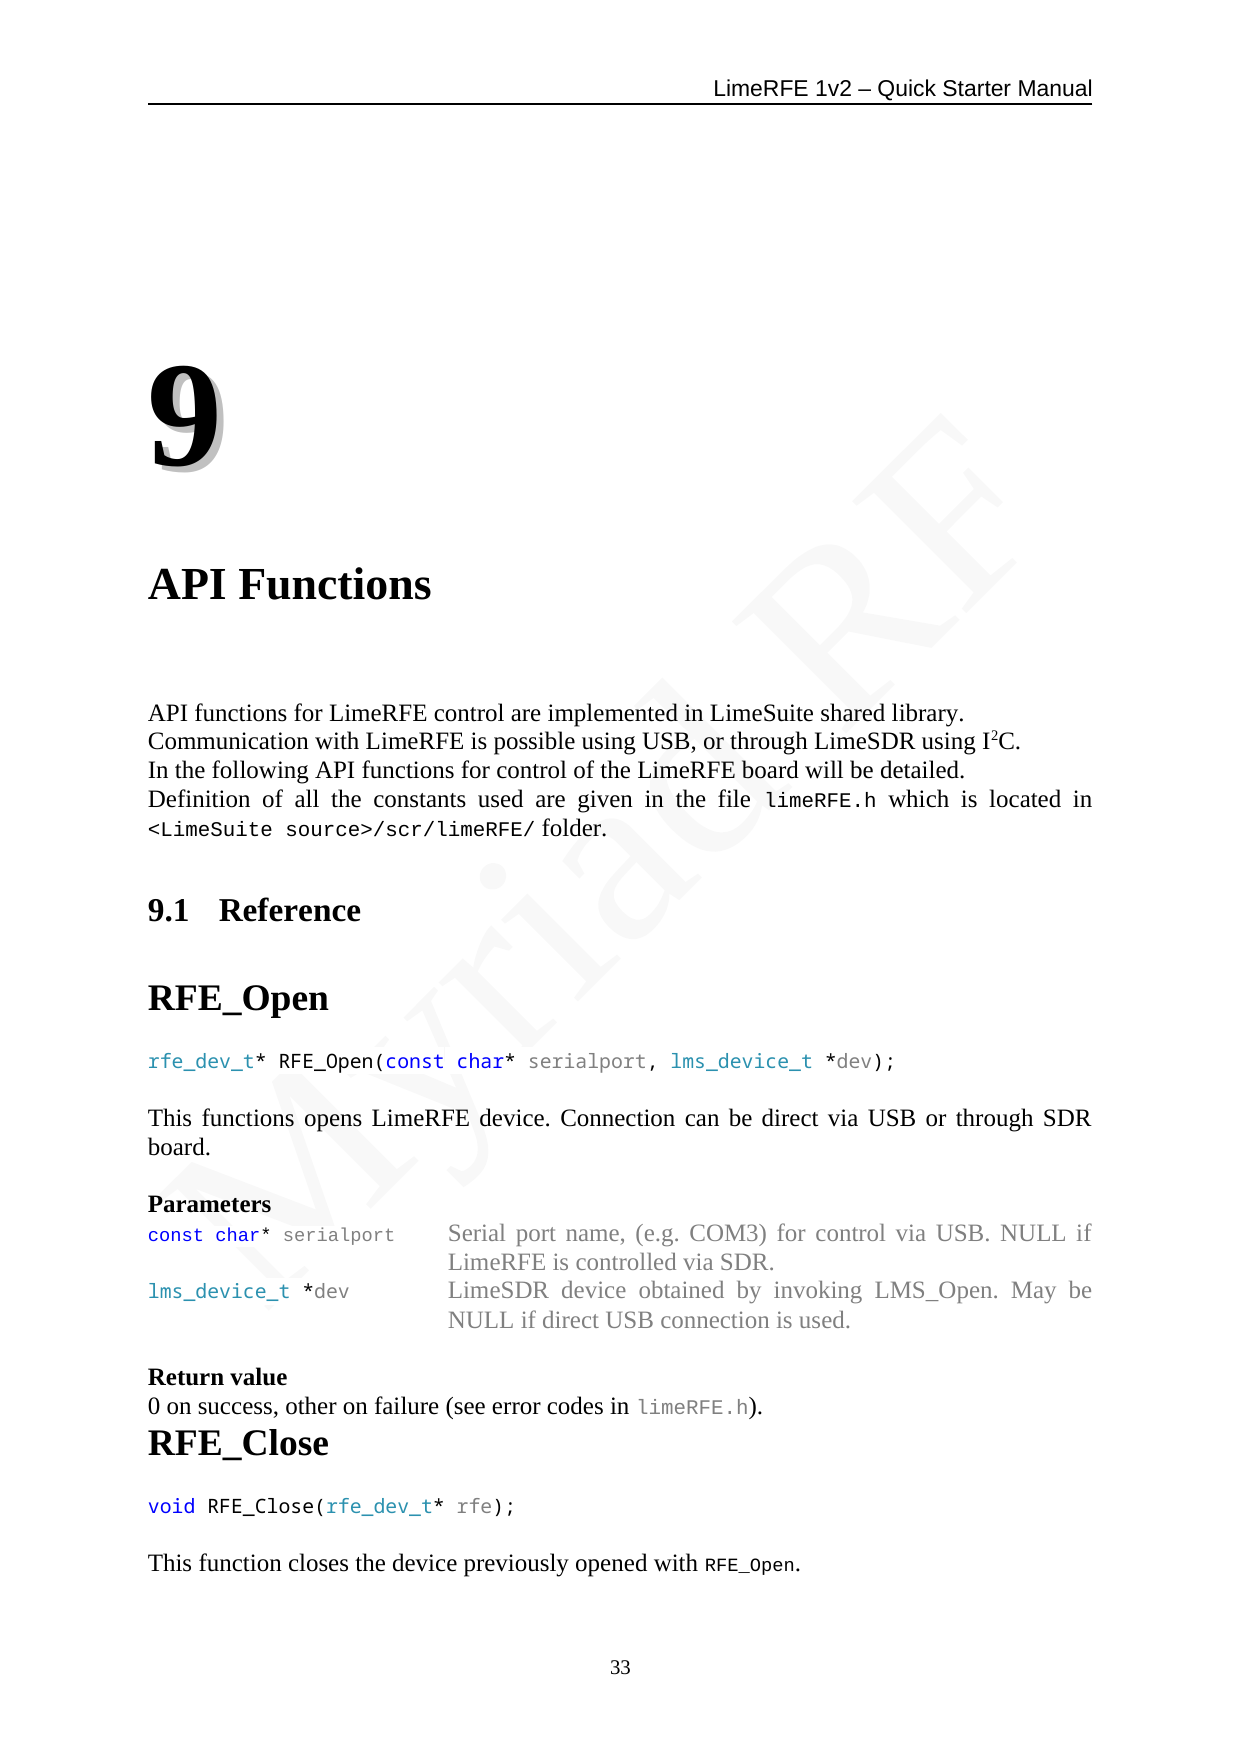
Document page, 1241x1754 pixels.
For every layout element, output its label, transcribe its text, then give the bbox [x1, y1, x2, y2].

text rfe_dev_t* RFE_Open(const char* serialport, lms_device_t *dev); [298, 1047, 373, 1074]
text rfe_dev_t* RFE_Open(const char* serialport, lms_device_t *dev); [380, 1047, 449, 1074]
subtitle [773, 565, 852, 609]
text rfe_dev_t* RFE_Open(const char* serialport, lms_device_t *dev); [451, 1047, 1092, 1074]
text In the following API functions for control of the LimeRFE board will be detailed. [667, 755, 738, 784]
text This function closes the device previously opened with RFE_Open. [148, 1548, 1092, 1577]
text Definition of all the constants used are given in the file limeRFE.h which is located in <LimeSuite source>/scr/limeRFE/ folder. [668, 784, 756, 832]
text This functions opens LimeRFE device. Connection can be direct via USB or through SDR board. [475, 1103, 1092, 1160]
text API functions for LimeRFE control are implemented in LimeSuite shared library. [684, 698, 849, 726]
text Communication with LimeRFE is possible using USB, or through LimeSDR using I2C. [148, 726, 687, 755]
subtitle [972, 556, 1092, 609]
subtitle [614, 890, 664, 919]
text Parameters [199, 1191, 268, 1218]
text In the following API functions for control of the LimeRFE board will be detailed. [148, 755, 661, 784]
text API functions for LimeRFE control are implemented in LimeSuite shared library. [148, 698, 680, 726]
text const char* serialport Serial port name, (e.g. COM3) for control via USB. NULL if LimeRFE is controlled via SDR. [148, 1218, 263, 1276]
text 0 on success, other on failure (see error codes in limeRFE.h). [148, 1391, 1092, 1421]
text Return value [148, 1362, 1092, 1391]
text This functions opens LimeRFE device. Connection can be direct via USB or through SDR board. [332, 1103, 477, 1160]
subtitle RFE_Close [148, 1421, 942, 1464]
text lms_device_t *dev LimeSDR device obtained by invoking LMS_Open. May be NULL if direct USB connection is used. [148, 1276, 1092, 1333]
subtitle API Functions [148, 556, 798, 609]
text In the following API functions for control of the LimeRFE board will be detailed. [741, 755, 1092, 784]
text Parameters [266, 1189, 314, 1208]
text This functions opens LimeRFE device. Connection can be direct via USB or through SDR board. [293, 1103, 352, 1160]
subtitle [483, 975, 942, 1018]
subtitle RFE_Open [148, 975, 494, 1018]
text void RFE_Close(rfe_dev_t* rfe); [148, 1492, 1092, 1519]
text rfe_dev_t* RFE_Open(const char* serialport, lms_device_t *dev); [148, 1047, 305, 1074]
subtitle [655, 890, 1092, 929]
text Parameters [323, 1189, 1092, 1218]
subtitle [856, 556, 973, 609]
text Definition of all the constants used are given in the file limeRFE.h which is located in <LimeSuite source>/scr/limeRFE/ folder. [148, 784, 686, 843]
text Communication with LimeRFE is possible using USB, or through LimeSDR using I2C. [712, 726, 1092, 755]
text API functions for LimeRFE control are implemented in LimeSuite shared library. [855, 698, 1092, 726]
text const char* serialport Serial port name, (e.g. COM3) for control via USB. NULL if LimeRFE is controlled via SDR. [226, 1218, 1092, 1276]
subtitle Reference [148, 890, 609, 929]
text Parameters [148, 1190, 205, 1218]
text Definition of all the constants used are given in the file limeRFE.h which is located in <LimeSuite source>/scr/limeRFE/ folder. [740, 784, 1092, 843]
text This functions opens LimeRFE device. Connection can be direct via USB or through SDR board. [148, 1103, 298, 1160]
